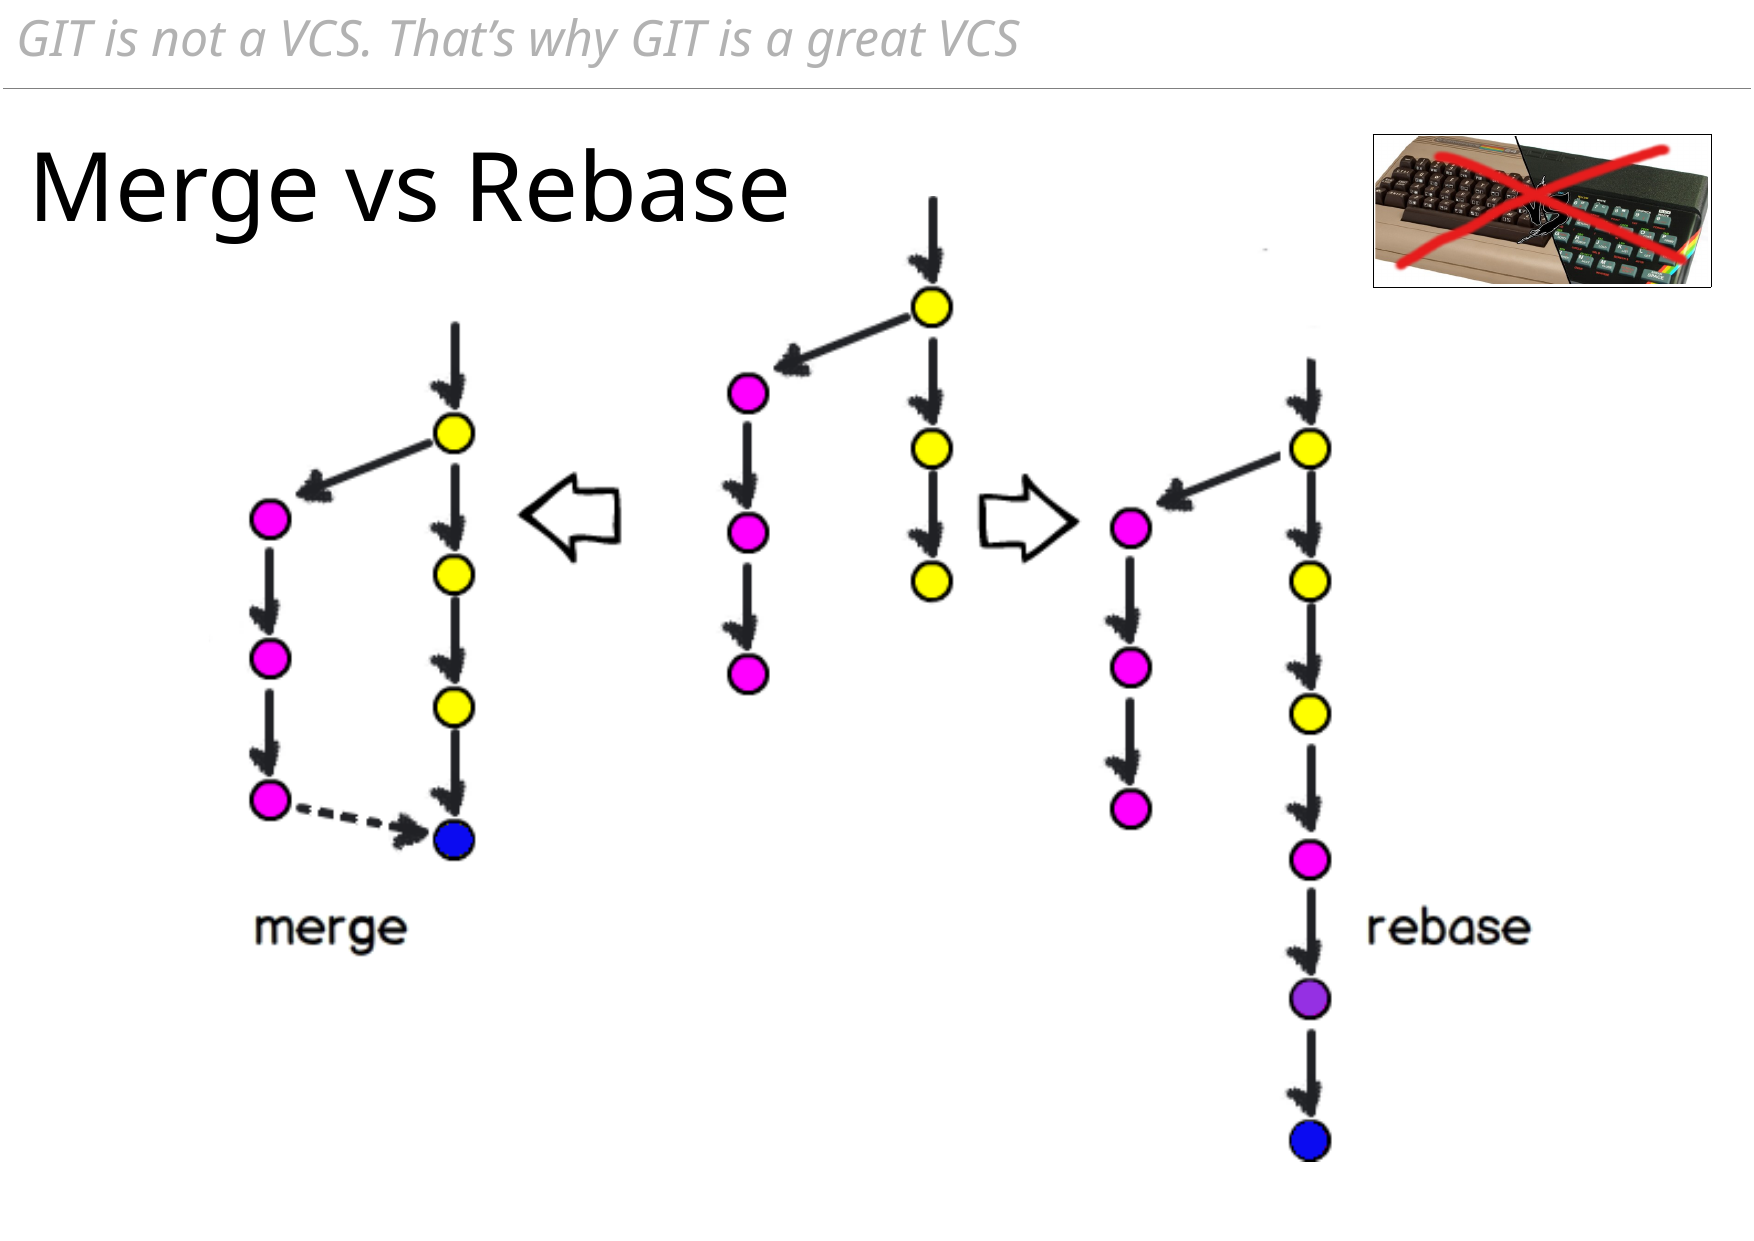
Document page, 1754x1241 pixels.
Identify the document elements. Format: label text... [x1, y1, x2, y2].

picture [221, 196, 250, 215]
picture [364, 196, 375, 213]
text Merge vs Rebase [3, 118, 1751, 287]
picture [595, 196, 623, 215]
picture [208, 196, 1542, 1162]
picture [650, 196, 675, 215]
picture [1375, 136, 1708, 284]
